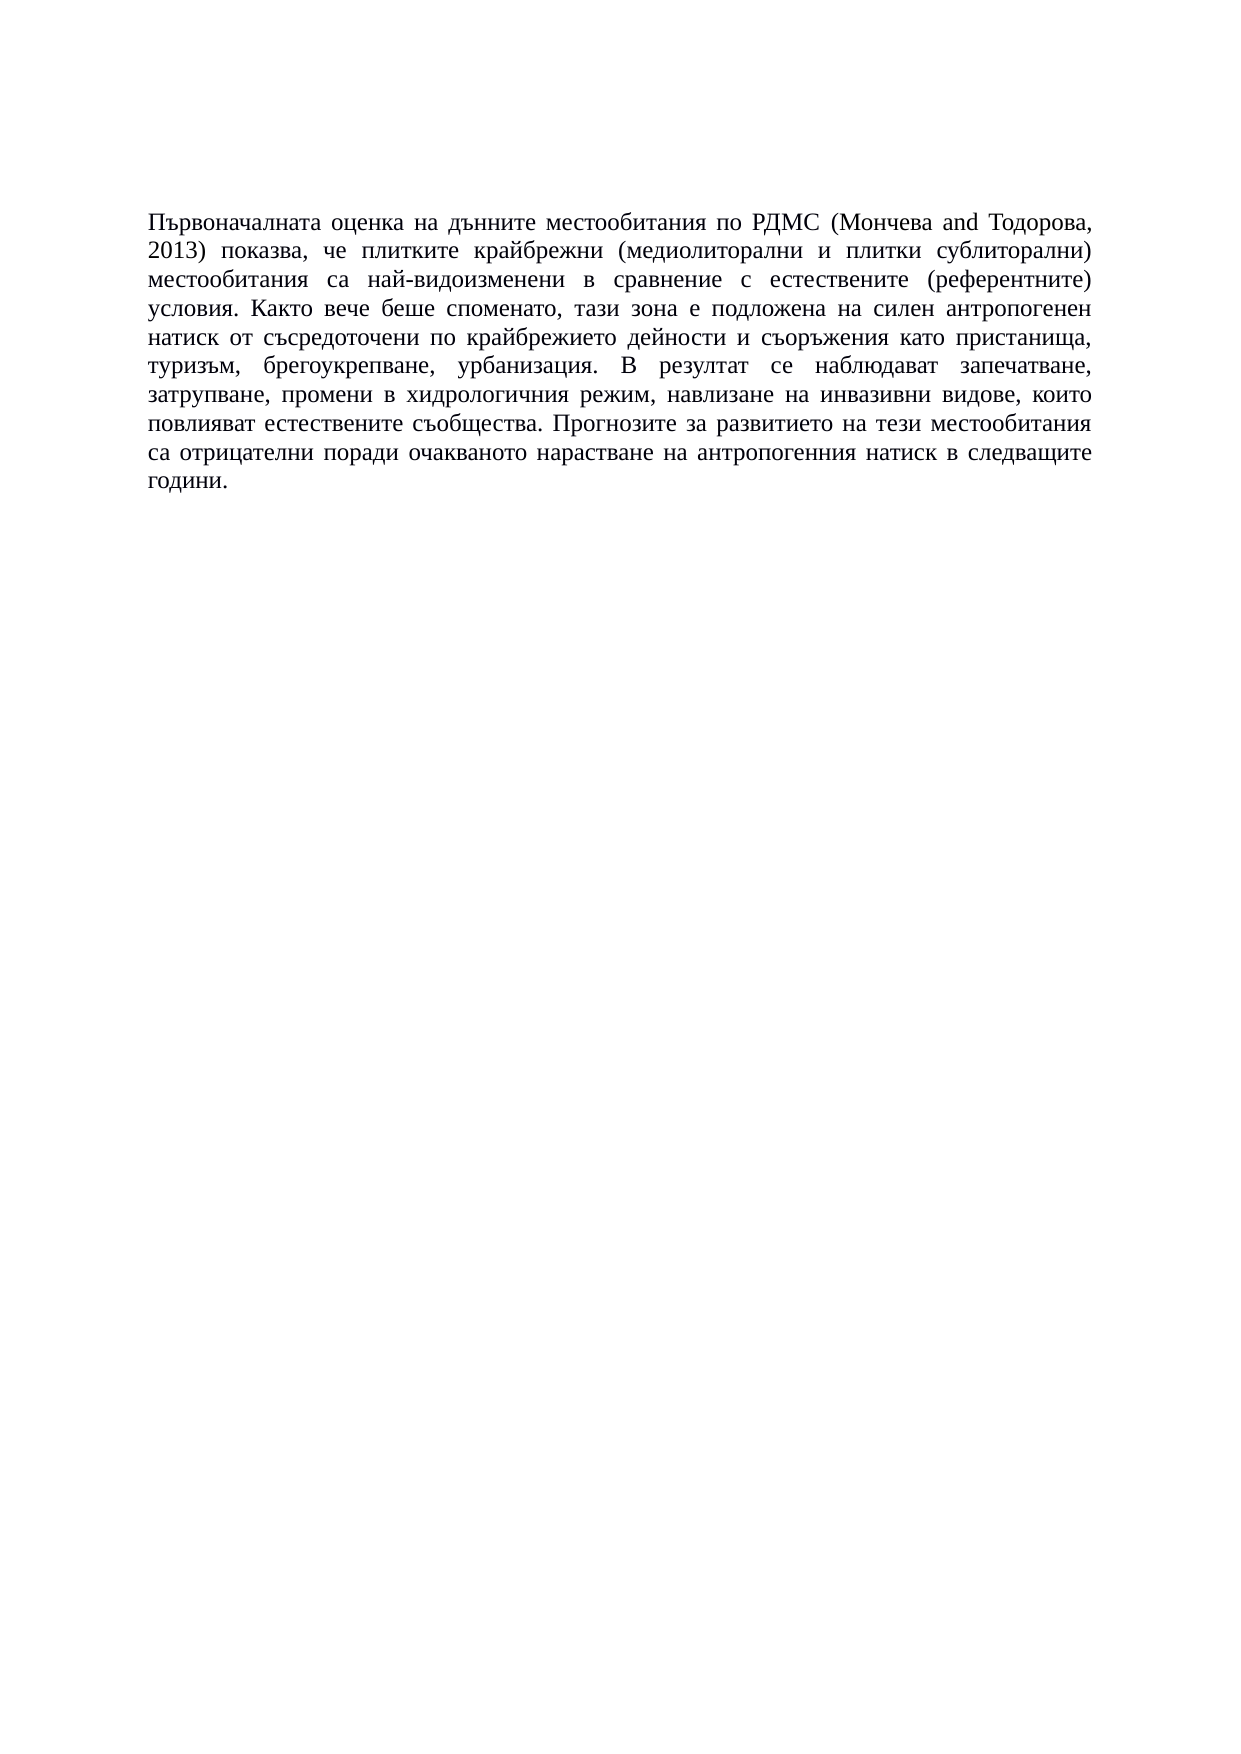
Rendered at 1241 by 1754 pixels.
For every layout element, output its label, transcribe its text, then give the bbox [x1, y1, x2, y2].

text Първоначалната оценка на дънните местообитания по РДМС (Мончева and Тодорова, 2013) показва, че плитките крайбрежни (медиолиторални и плитки сублиторални) местообитания са най-видоизменени в сравнение с естествените (референтните) условия. Както вече беше споменато, тази зона е подложена на силен антропогенен натиск от съсредоточени по крайбрежието дейности и съоръжения като пристанища, туризъм, брегоукрепване, урбанизация. В резултат се наблюдават запечатване, затрупване, промени в хидрологичния режим, навлизане на инвазивни видове, които повлияват естествените съобщества. Прогнозите за развитието на тези местообитания са отрицателни поради очакваното нарастване на антропогенния натиск в следващите години. [148, 207, 1093, 494]
